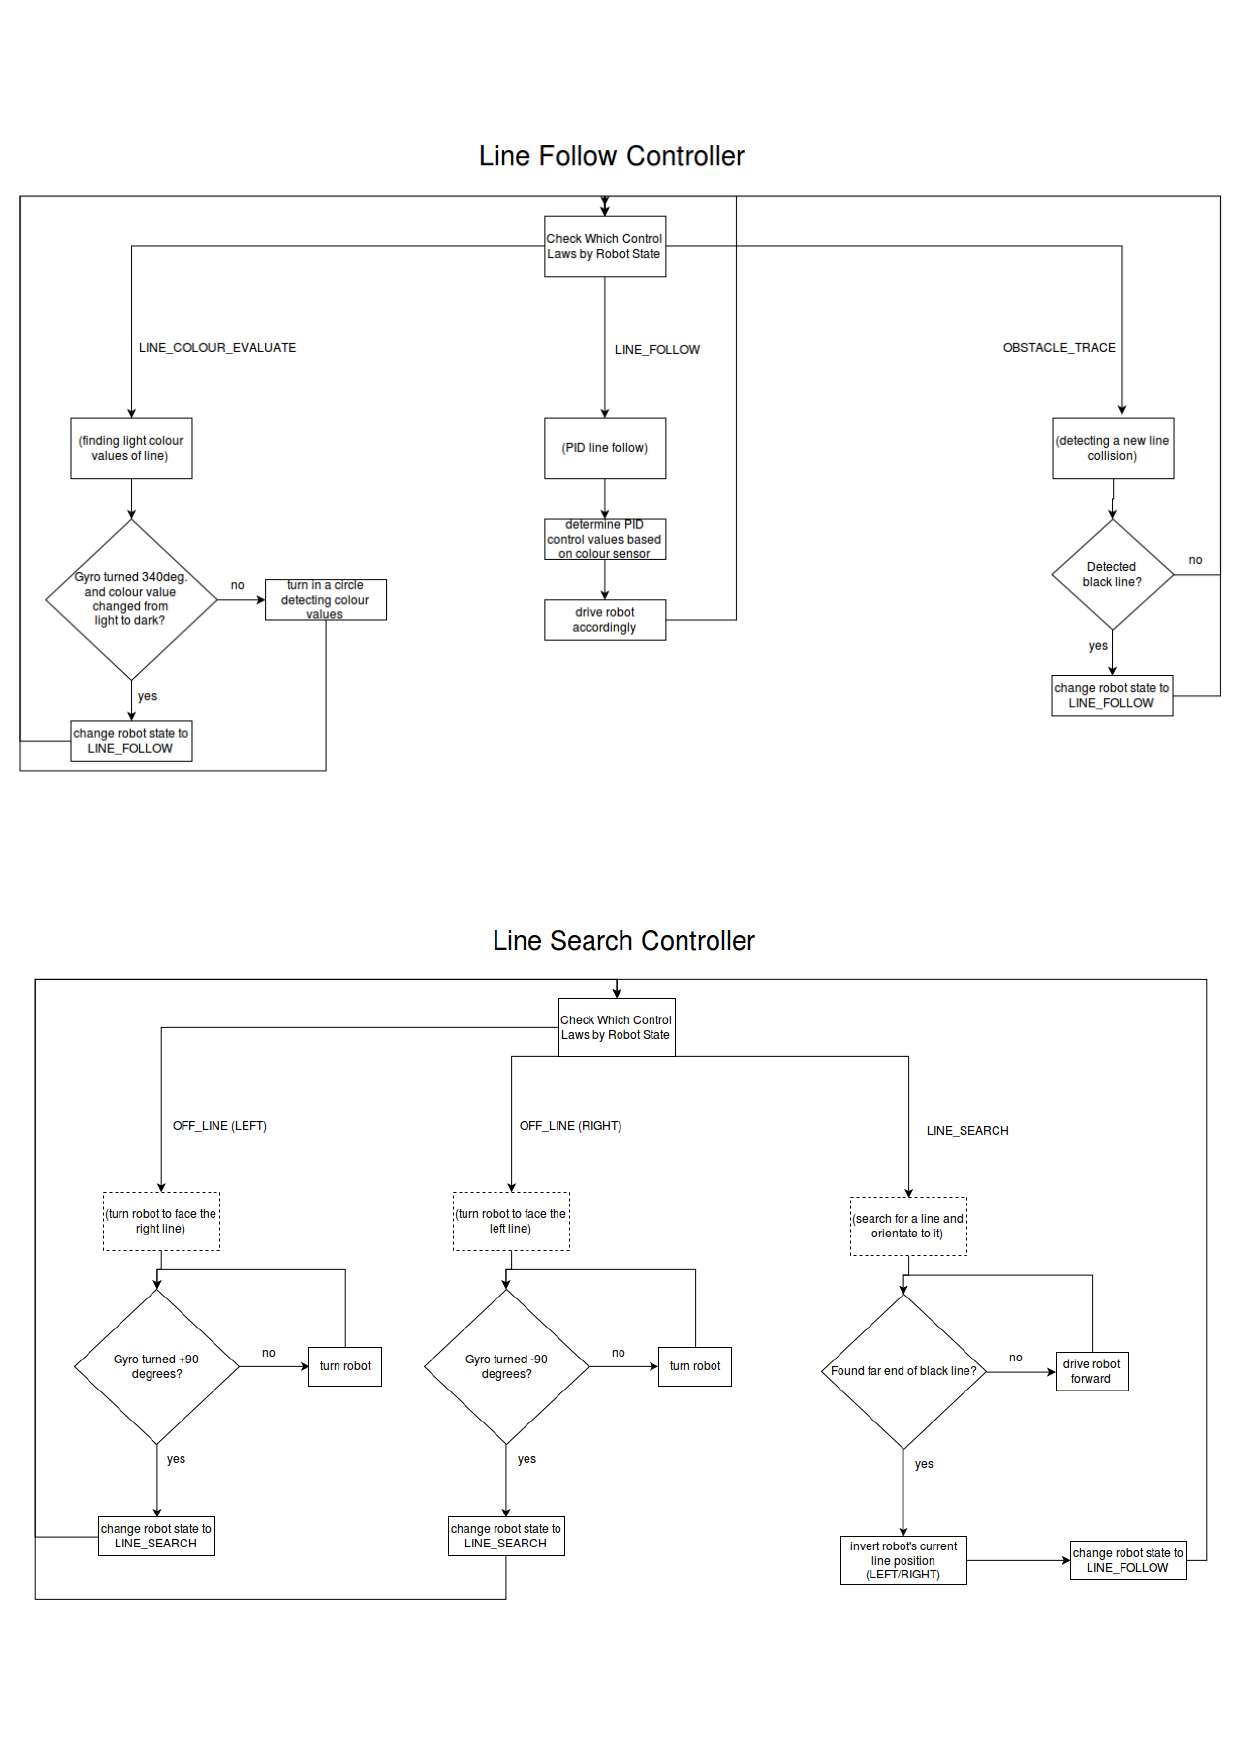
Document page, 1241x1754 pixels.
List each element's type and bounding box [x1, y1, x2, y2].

picture [11, 139, 1230, 781]
